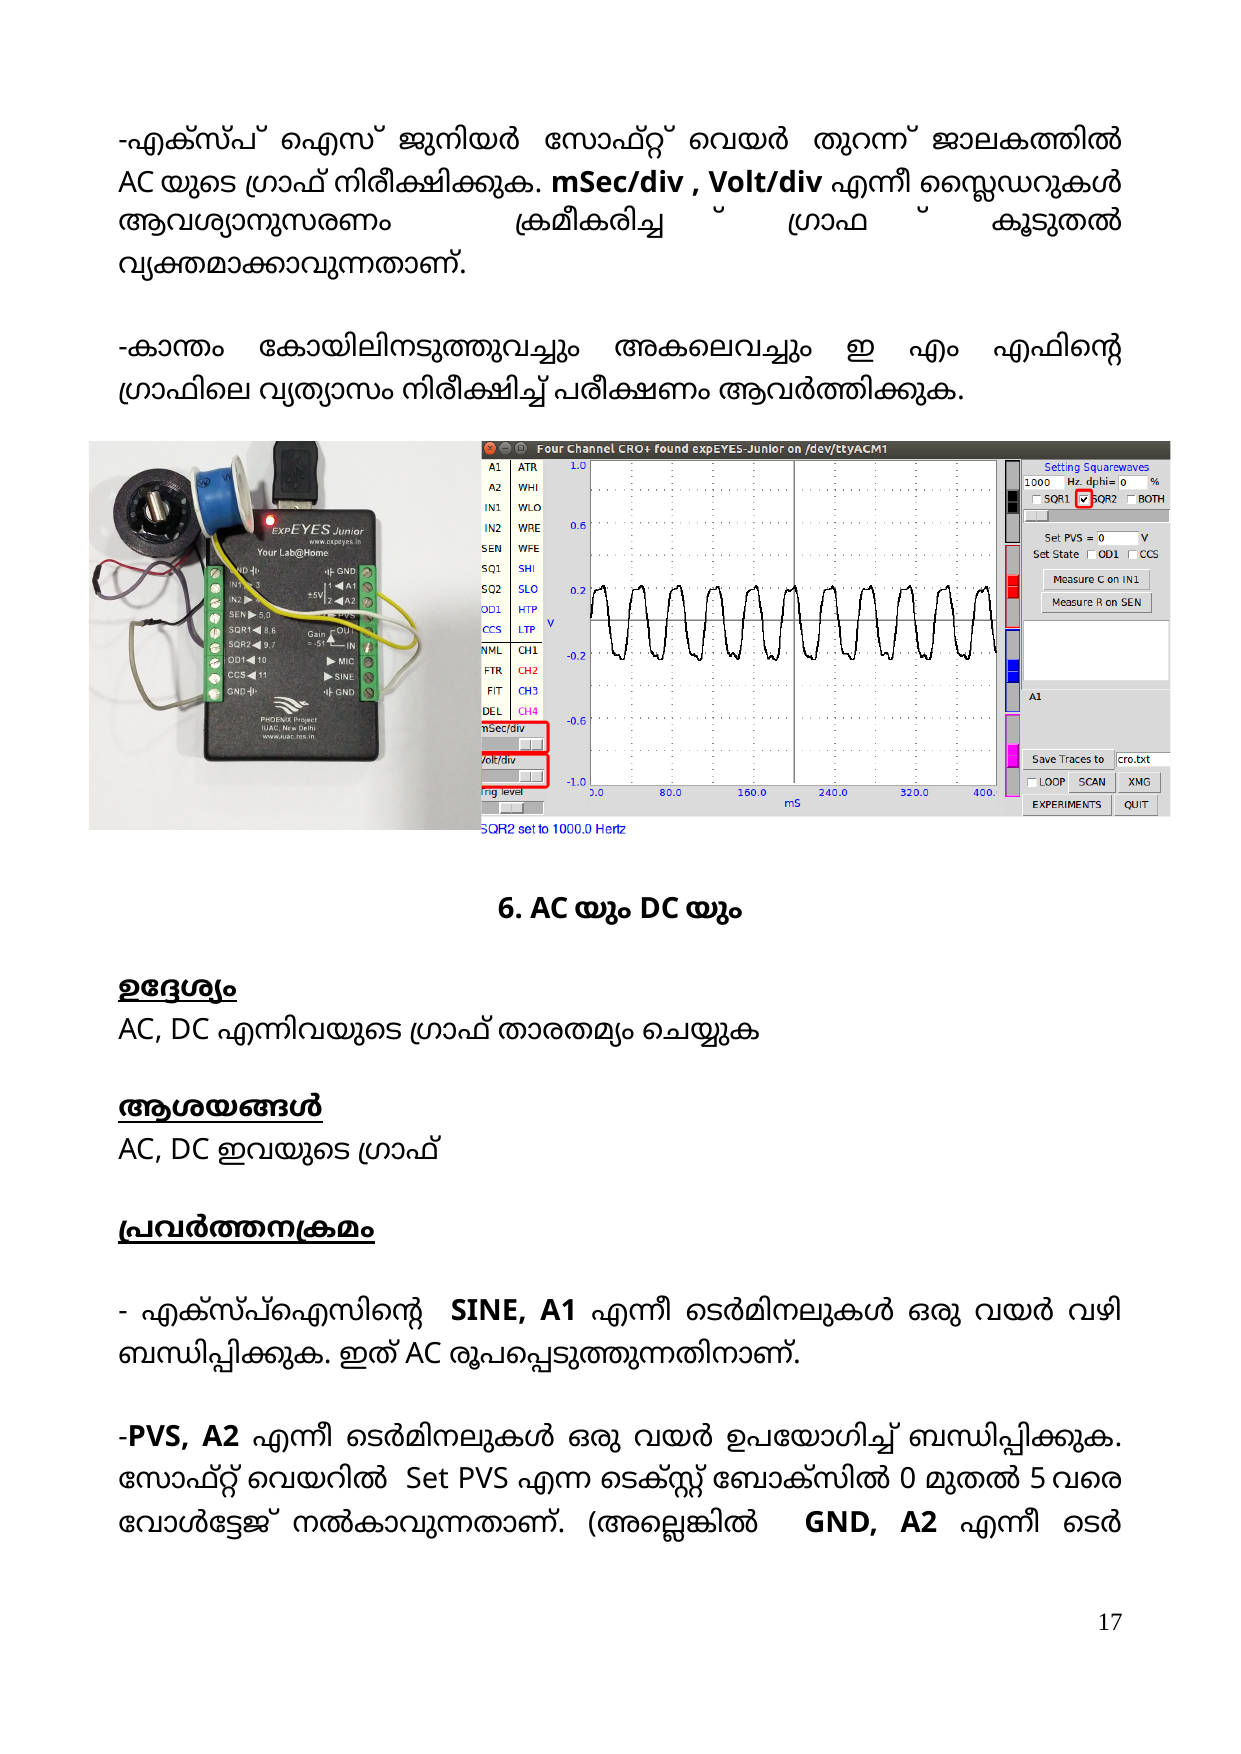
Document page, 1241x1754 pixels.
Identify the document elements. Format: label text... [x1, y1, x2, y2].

text AC, DC എന്നിവയുടെ ഗ്രാഫ് താരതമ്യം ചെയ്യുക [118, 1008, 1122, 1051]
text ഉദ്ദേശ്യം [118, 970, 1122, 1008]
picture [233, 583, 334, 782]
picture [481, 441, 1171, 838]
text -കാന്തം കോയിലിനടുത്തുവച്ചും അകലെവച്ചും ഇ എം എഫിന്റെ ഗ്രാഫിലെ വ്യത്യാസം നിരീക്ഷിച്ച് പരീക്ഷണം ആവര്‍ത്തിക്കുക. [118, 325, 1122, 411]
text 6. ACയും DCയും [118, 887, 1122, 930]
text -എക്സ്പ് ഐസ് ജുനിയര്‍ സോഫ്റ്റ് വെയര്‍ തുറന്ന് ജാലകത്തില്‍ ACയുടെ ഗ്രാഫ് നിരീക്ഷിക്കുക. mSec/div , Volt/div എന്നീ സ്ലൈഡറുകള്‍ ആവശ്യാനുസരണം ക്രമീകരിച്ച് ഗ്രാഫ് കൂടുതല്‍ വ്യക്തമാക്കാവുന്നതാണ്. [118, 118, 1122, 285]
text AC, DC ഇവയുടെ ഗ്രാഫ് [118, 1129, 1122, 1172]
text ആശയങ്ങള്‍ [118, 1091, 1122, 1129]
text - എക്സ്പ്ഐസിന്റെ SINE, A1 എന്നീ ടെര്‍മിനലുകള്‍ ഒരു വയര്‍ വഴി ബന്ധിപ്പിക്കുക. ഇത് AC രൂപപ്പെടുത്തുന്നതിനാണ്. [118, 1289, 1122, 1375]
text -PVS, A2 എന്നീ ടെര്‍മിനലുകള്‍ ഒരു വയര്‍ ഉപയോഗിച്ച് ബന്ധിപ്പിക്കുക. സോഫ്റ്റ് വെയറില്‍ Set PVS എന്ന ടെക്സ്റ്റ് ബോക്സില്‍ 0 മുതല്‍ 5വരെ വോള്‍ട്ടേജ് നല്‍കാവുന്നതാണ്. (അല്ലെങ്കില്‍ GND, A2 എന്നീ ടെര്‍ [118, 1415, 1122, 1544]
text പ്രവര്‍ത്തനക്രമം [118, 1211, 1122, 1249]
